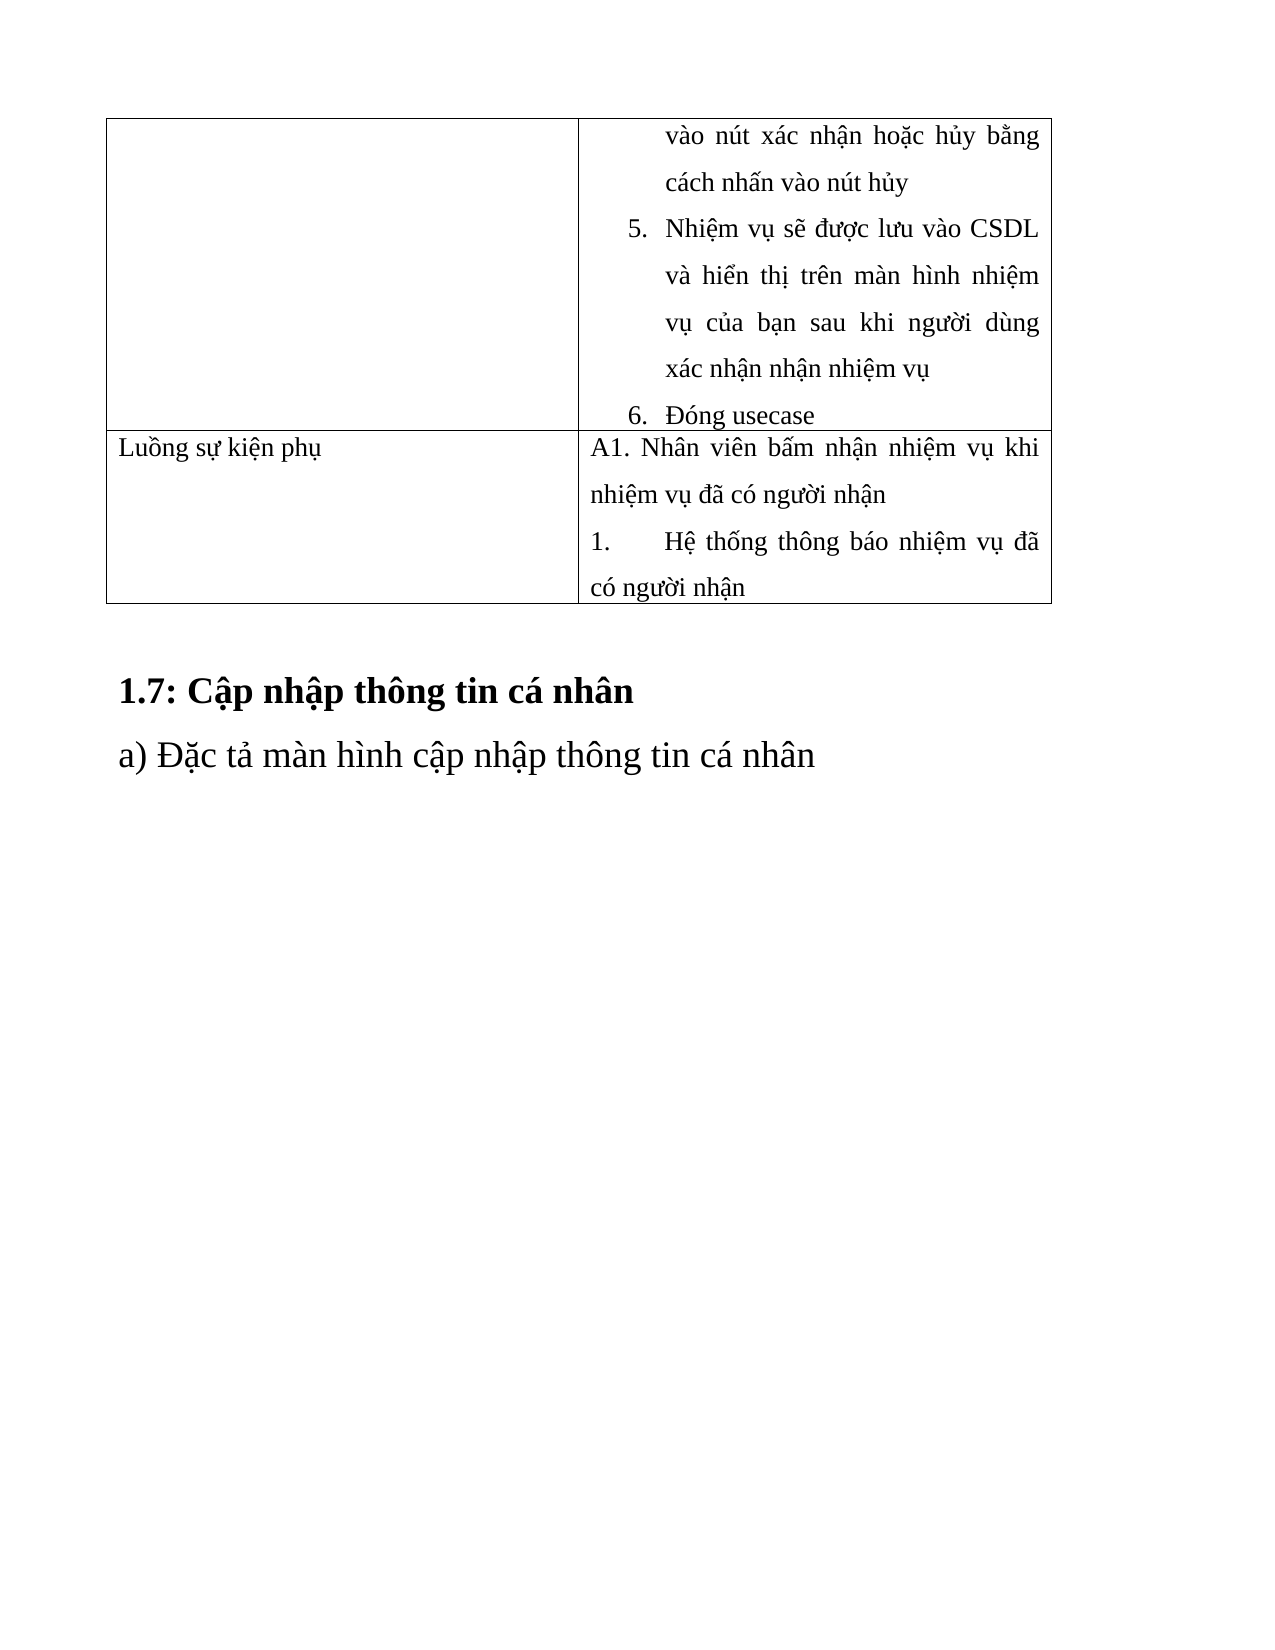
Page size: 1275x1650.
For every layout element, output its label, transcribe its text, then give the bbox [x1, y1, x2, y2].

table_cell Luồng sự kiện phụ [107, 431, 578, 602]
table_cell A1. Nhân viên bấm nhận nhiệm vụ khi nhiệm vụ đã có người nhận Hệ thống thông báo nhiệm vụ đã có người nhận [579, 431, 1051, 602]
table_cell vào nút xác nhận hoặc hủy bằng cách nhấn vào nút hủy Nhiệm vụ sẽ được lưu vào CSDL và hiển thị trên màn hình nhiệm vụ của bạn sau khi người dùng xác nhận nhận nhiệm vụ Đóng usecase [579, 119, 1051, 430]
text a) Đặc tả màn hình cập nhập thông tin cá nhân [118, 733, 1157, 776]
text 1.7: Cập nhập thông tin cá nhân [118, 668, 1157, 711]
table_cell [107, 119, 578, 430]
